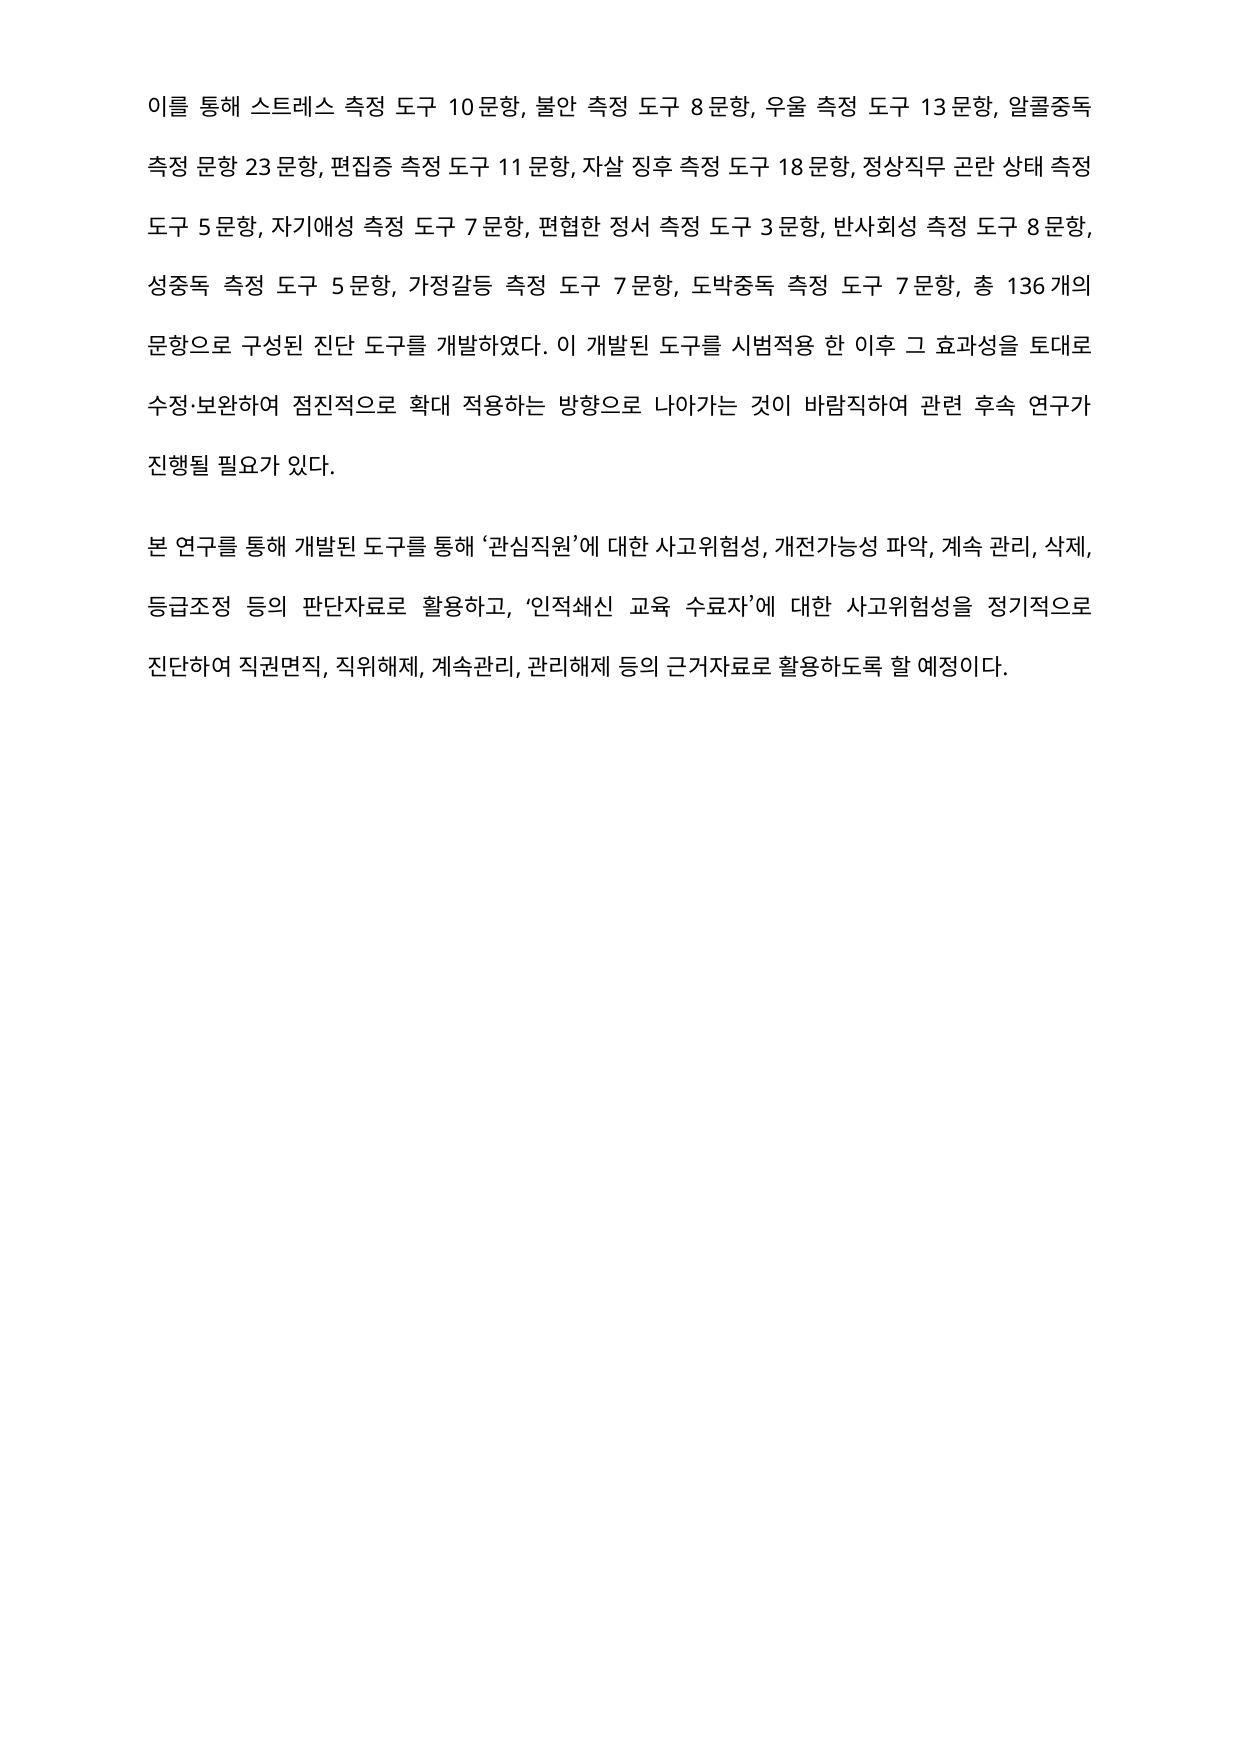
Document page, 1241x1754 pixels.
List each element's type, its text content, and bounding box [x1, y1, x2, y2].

text 이를 통해 스트레스 측정 도구 10문항, 불안 측정 도구 8문항, 우울 측정 도구 13문항, 알콜중독 측정 문항 23문항, 편집증 측정 도구 11문항, 자살 징후 측정 도구 18문항, 정상직무 곤란 상태 측정 도구 5문항, 자기애성 측정 도구 7문항, 편협한 정서 측정 도구 3문항, 반사회성 측정 도구 8문항, 성중독 측정 도구 5문항, 가정갈등 측정 도구 7문항, 도박중독 측정 도구 7문항, 총 136개의 문항으로 구성된 진단 도구를 개발하였다. 이 개발된 도구를 시범적용 한 이후 그 효과성을 토대로 수정·보완하여 점진적으로 확대 적용하는 방향으로 나아가는 것이 바람직하여 관련 후속 연구가 진행될 필요가 있다. [148, 88, 1093, 481]
text 본 연구를 통해 개발된 도구를 통해 ‘관심직원’에 대한 사고위험성, 개전가능성 파악, 계속 관리, 삭제, 등급조정 등의 판단자료로 활용하고, ‘인적쇄신 교육 수료자’에 대한 사고위험성을 정기적으로 진단하여 직권면직, 직위해제, 계속관리, 관리해제 등의 근거자료로 활용하도록 할 예정이다. [148, 529, 1093, 682]
